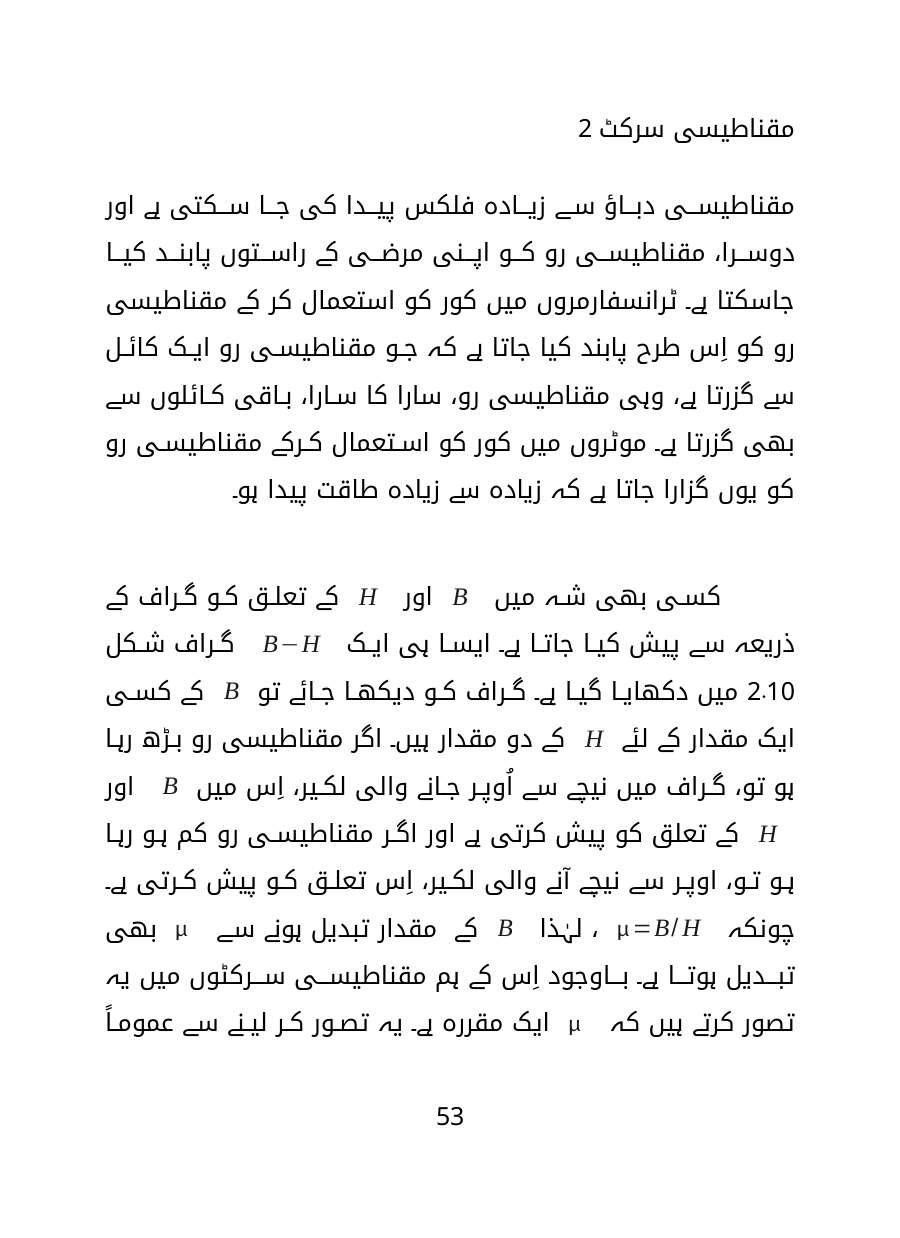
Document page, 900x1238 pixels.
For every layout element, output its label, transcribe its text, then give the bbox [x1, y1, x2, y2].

text کسی بھی شہ میں اور کے تعلق کو گراف کے ذریعہ سے پیش کیا جاتا ہے۔ ایسا ہی ایک گراف شکل 2.10 میں دکھایا گیا ہے۔ گراف کو دیکھا جائے توکے کسی ایک مقدار کے لئےکے دو مقدار ہیں۔ اگر مقناطیسی رو بڑھ رہا ہو تو، گراف میں نیچے سے اُوپر جانے والی لکیر، اِس میں اور کے تعلق کو پیش کرتی ہے اور اگر مقناطیسی رو کم ہو رہا ہو تو، اوپر سے نیچے آنے والی لکیر، اِس تعلق کو پیش کرتی ہے۔ چونکہ ، لہٰذا کے مقدار تبدیل ہونے سے بھی تبدیل ہوتا ہے۔ باوجود اِس کے ہم مقناطیسی سرکٹوں میں یہ تصور کرتے ہیں کہ ایک مقررہ ہے۔ یہ تصور کر لینے سے عموماً جواب پر زیادہ اصر نہیں پڑتا۔ [105, 573, 795, 1047]
text مقناطیسی سرکٹوں میں کور استعمال کرنے سے دو طرح کے فوائد حاصل ہوتے ہیں۔ کور کے استعمال سے ایک تو کم مقناطیسی دباؤ سے زیادہ فلکس پیدا کی جا سکتی ہے اور دوسرا، مقناطیسی رو کو اپنی مرضی کے راستوں پابند کیا جاسکتا ہے۔ ٹرانسفارمروں میں کور کو استعمال کر کے مقناطیسی رو کو اِس طرح پابند کیا جاتا ہے کہ جو مقناطیسی رو ایک کائل سے گزرتا ہے، وہی مقناطیسی رو، سارا کا سارا، باقی کائلوں سے بھی گزرتا ہے۔ موٹروں میں کور کو استعمال کرکے مقناطیسی رو کو یوں گزارا جاتا ہے کہ زیادہ سے زیادہ طاقت پیدا ہو۔ [105, 182, 795, 514]
